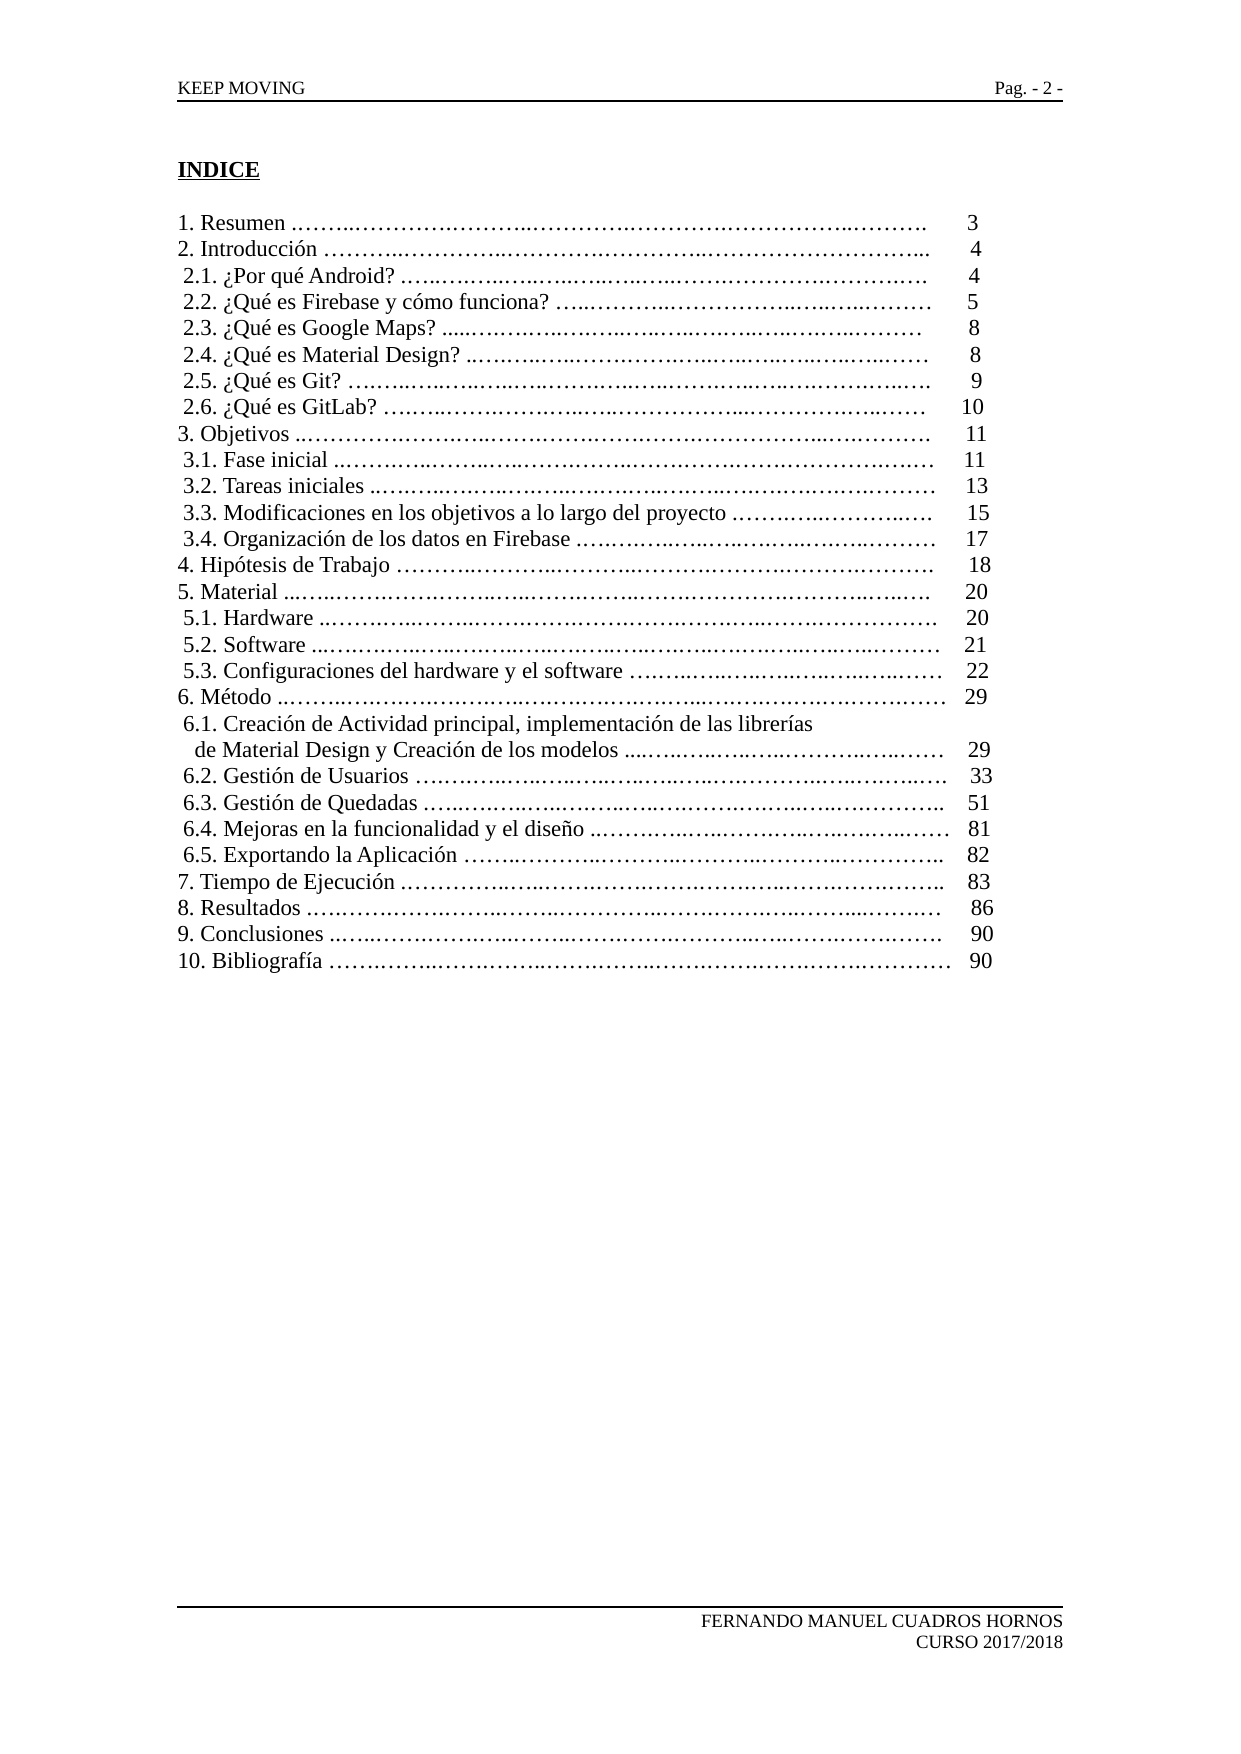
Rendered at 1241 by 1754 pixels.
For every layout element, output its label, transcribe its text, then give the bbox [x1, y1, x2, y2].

text 1. Resumen .……..………….………..………….………….……………..………. 3 [177, 209, 1063, 235]
text 10. Bibliografía …….……..…….……..…….……..…….…….…….…….………… 90 [177, 947, 1063, 973]
text 6.4. Mejoras en la funcionalidad y el diseño ..…….…..…..…….…..…..….…..…… 81 [177, 815, 1063, 841]
text 3.4. Organización de los datos en Firebase .….….…..…..…..….…..….…..……… 17 [177, 525, 1063, 552]
text 2.3. ¿Qué es Google Maps? .....….….…..….…..…..…..….…..…..….…..……… 8 [177, 314, 1063, 341]
text 3.3. Modificaciones en los objetivos a lo largo del proyecto .…….…..………..…. 15 [177, 499, 1063, 525]
text 6.5. Exportando la Aplicación ……..………..………..………..………..………….. 82 [177, 841, 1063, 868]
text 3.2. Tareas iniciales ..….…..….…..….…..….….…..….…..….….….….….……… 13 [177, 472, 1063, 499]
text 2.5. ¿Qué es Git? ….…..…..…..…..…..…….…..…..…….…..…..….…….…..…. 9 [177, 367, 1063, 393]
text 3.1. Fase inicial ..…….…..……..…..…….……..…….…….…….………….….… 11 [177, 446, 1063, 472]
text 2.4. ¿Qué es Material Design? ..….…..…..…….…….…..…..…..…..…..…..…… 8 [177, 341, 1063, 367]
text 5.1. Hardware ..…….…..……..…….…….…….…….…….…..…….……………. 20 [177, 604, 1063, 631]
text 4. Hipótesis de Trabajo ………..………..………..……….……….……….………. 18 [177, 552, 1063, 578]
text 6.1. Creación de Actividad principal, implementación de las librerías [177, 710, 1063, 736]
text de Material Design y Creación de los modelos ....…..…..…..…..………..…..…… 29 [177, 736, 1063, 762]
text 2.2. ¿Qué es Firebase y cómo funciona? …..………..……………..…..…..……… 5 [177, 288, 1063, 314]
text 5.2. Software ...….….…..…..….…..…..….…..…..….…..….….…..…..…..……… 21 [177, 631, 1063, 657]
text 2.6. ¿Qué es GitLab? ….…..…….…….…..…..……………...………….…..…… 10 [177, 393, 1063, 420]
text 9. Conclusiones ..…..…….…….…..……..…….…….………..…..…….…….……. 90 [177, 921, 1063, 947]
text 8. Resultados .….…….…….……..……..…………..…….…….…..……....…….… 86 [177, 894, 1063, 921]
text 3. Objetivos ..………….…….…..…….…….…….…….……………...….………. 11 [177, 420, 1063, 446]
text 6.2. Gestión de Usuarios ….….…..…..…..…..…..…..…..….………..…..….…..…. 33 [177, 762, 1063, 789]
text 5. Material ...…..…….…….……..…..…….……..…….………….………..…..…. 20 [177, 578, 1063, 604]
text 6.3. Gestión de Quedadas .…..….…..…..….…..…..….…….….…..…..….……….. 51 [177, 789, 1063, 815]
text INDICE [177, 156, 1063, 183]
text 7. Tiempo de Ejecución .…………..…..…….…….…….…….…..…….…….…….. 83 [177, 868, 1063, 894]
text 5.3. Configuraciones del hardware y el software ….…..…..…..…..…..…..…..…… 22 [177, 657, 1063, 683]
text 2.1. ¿Por qué Android? .…..….…..…..…..…..…..…..…….………….……….…. 4 [177, 262, 1063, 288]
text 6. Método ..……..….….….….….…..….….….….….…...….….….….….…….…… 29 [177, 683, 1063, 710]
text 2. Introducción ………..…………..………….…………..………………………... 4 [177, 235, 1063, 262]
